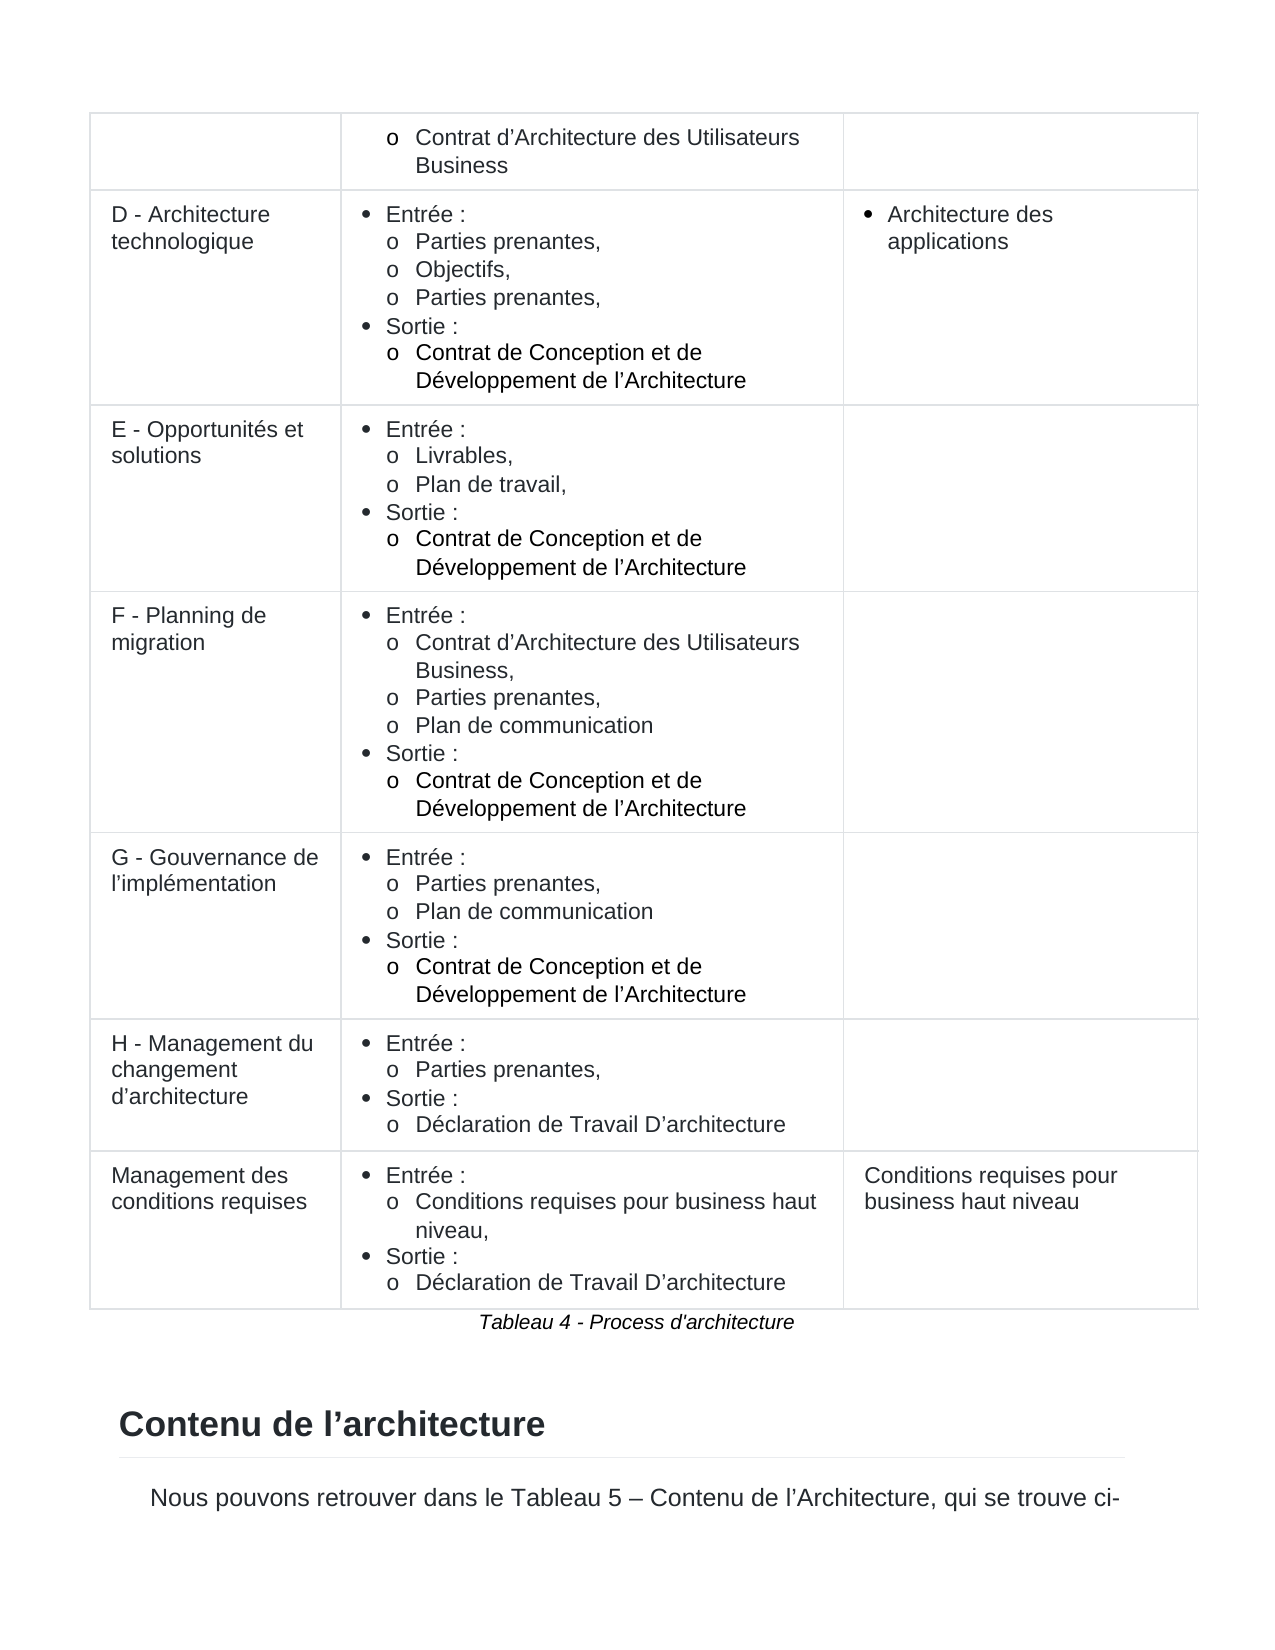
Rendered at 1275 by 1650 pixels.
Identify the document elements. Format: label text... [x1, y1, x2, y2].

table_cell Conditions requises pour business haut niveau [844, 1152, 1197, 1308]
table_cell [844, 114, 1197, 189]
table_cell [844, 592, 1197, 832]
table_cell Entrée : Parties prenantes, Objectifs, Parties prenantes, Sortie : Contrat de Conception et de Développement de l’Architecture [342, 191, 843, 404]
text Nous pouvons retrouver dans le Tableau 5 – Contenu de l’Architecture, qui se trouve ci- [150, 1483, 1125, 1512]
table_cell Entrée : Parties prenantes, Sortie : Déclaration de Travail D’architecture [342, 1020, 843, 1150]
text Tableau 4 - Process d'architecture [150, 1310, 1125, 1333]
table_cell [844, 406, 1197, 591]
table_cell Entrée : Conditions requises pour business haut niveau, Sortie : Déclaration de Travail D’architecture [342, 1152, 843, 1308]
table_cell Architecture des applications [844, 191, 1197, 404]
table_cell Entrée : Livrables, Plan de travail, Sortie : Contrat de Conception et de Développement de l’Architecture [342, 406, 843, 591]
table_cell Entrée : Mesures de succès, Conditions de conformités, Spécification et standards d’implémentation, Les contraintes, Les contrats de services Sortie : Contrat d’Architecture des Utilisateurs Business [342, 114, 843, 189]
subtitle Contenu de l’architecture [119, 1403, 1125, 1457]
table_cell Entrée : Contrat d’Architecture des Utilisateurs Business, Parties prenantes, Plan de communication Sortie : Contrat de Conception et de Développement de l’Architecture [342, 592, 843, 832]
table_cell [844, 833, 1197, 1018]
table_cell H - Management du changement d’architecture [91, 1020, 340, 1150]
table_cell D - Architecture technologique [91, 191, 340, 404]
table_cell Entrée : Parties prenantes, Plan de communication Sortie : Contrat de Conception et de Développement de l’Architecture [342, 833, 843, 1018]
table_cell G - Gouvernance de l’implémentation [91, 833, 340, 1018]
table_cell [91, 114, 340, 189]
table_cell Management des conditions requises [91, 1152, 340, 1308]
table_cell F - Planning de migration [91, 592, 340, 832]
table_cell E - Opportunités et solutions [91, 406, 340, 591]
table_cell [844, 1020, 1197, 1150]
